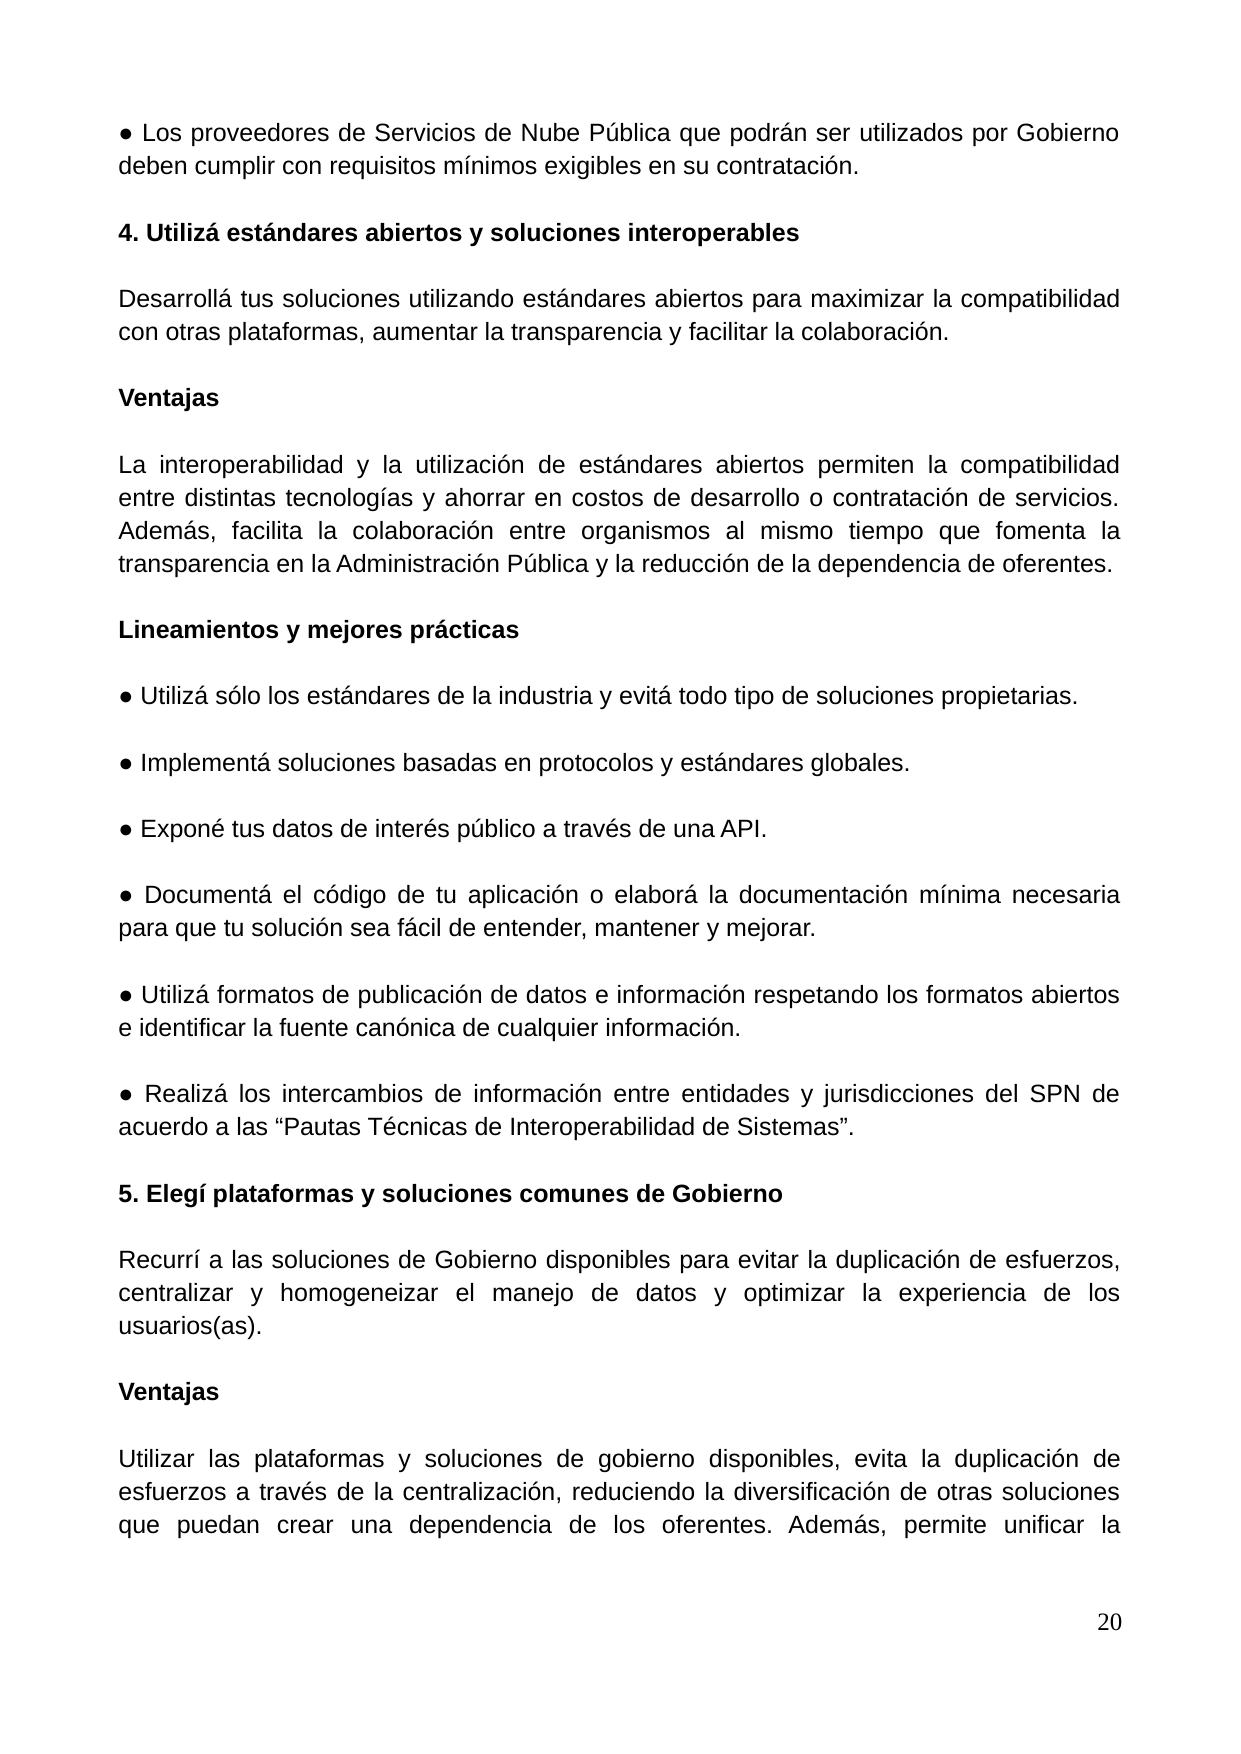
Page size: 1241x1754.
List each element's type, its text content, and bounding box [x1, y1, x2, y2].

text Ventajas [118, 383, 1122, 412]
text Recurrí a las soluciones de Gobierno disponibles para evitar la duplicación de esfuerzos, centralizar y homogeneizar el manejo de datos y optimizar la experiencia de los usuarios(as). [118, 1245, 1122, 1340]
text ● Exponé tus datos de interés público a través de una API. [118, 814, 1122, 843]
text ● Implementá soluciones basadas en protocolos y estándares globales. [118, 748, 1122, 776]
text ● Utilizá formatos de publicación de datos e información respetando los formatos abiertos e identificar la fuente canónica de cualquier información. [118, 980, 1122, 1042]
text 4. Utilizá estándares abiertos y soluciones interoperables [118, 217, 1122, 246]
text 5. Elegí plataformas y soluciones comunes de Gobierno [118, 1178, 1122, 1207]
text ● Utilizá sólo los estándares de la industria y evitá todo tipo de soluciones propietarias. [118, 681, 1122, 710]
text ● Realizá los intercambios de información entre entidades y jurisdicciones del SPN de acuerdo a las “Pautas Técnicas de Interoperabilidad de Sistemas”. [118, 1079, 1122, 1141]
text Utilizar las plataformas y soluciones de gobierno disponibles, evita la duplicación de esfuerzos a través de la centralización, reduciendo la diversificación de otras soluciones que puedan crear una dependencia de los oferentes. Además, permite unificar la [118, 1444, 1122, 1538]
text La interoperabilidad y la utilización de estándares abiertos permiten la compatibilidad entre distintas tecnologías y ahorrar en costos de desarrollo o contratación de servicios. Además, facilita la colaboración entre organismos al mismo tiempo que fomenta la transparencia en la Administración Pública y la reducción de la dependencia de oferentes. [118, 449, 1122, 577]
text Desarrollá tus soluciones utilizando estándares abiertos para maximizar la compatibilidad con otras plataformas, aumentar la transparencia y facilitar la colaboración. [118, 284, 1122, 346]
text Lineamientos y mejores prácticas [118, 615, 1122, 644]
text Ventajas [118, 1377, 1122, 1406]
text ● Los proveedores de Servicios de Nube Pública que podrán ser utilizados por Gobierno deben cumplir con requisitos mínimos exigibles en su contratación. [118, 118, 1122, 180]
text ● Documentá el código de tu aplicación o elaborá la documentación mínima necesaria para que tu solución sea fácil de entender, mantener y mejorar. [118, 880, 1122, 942]
